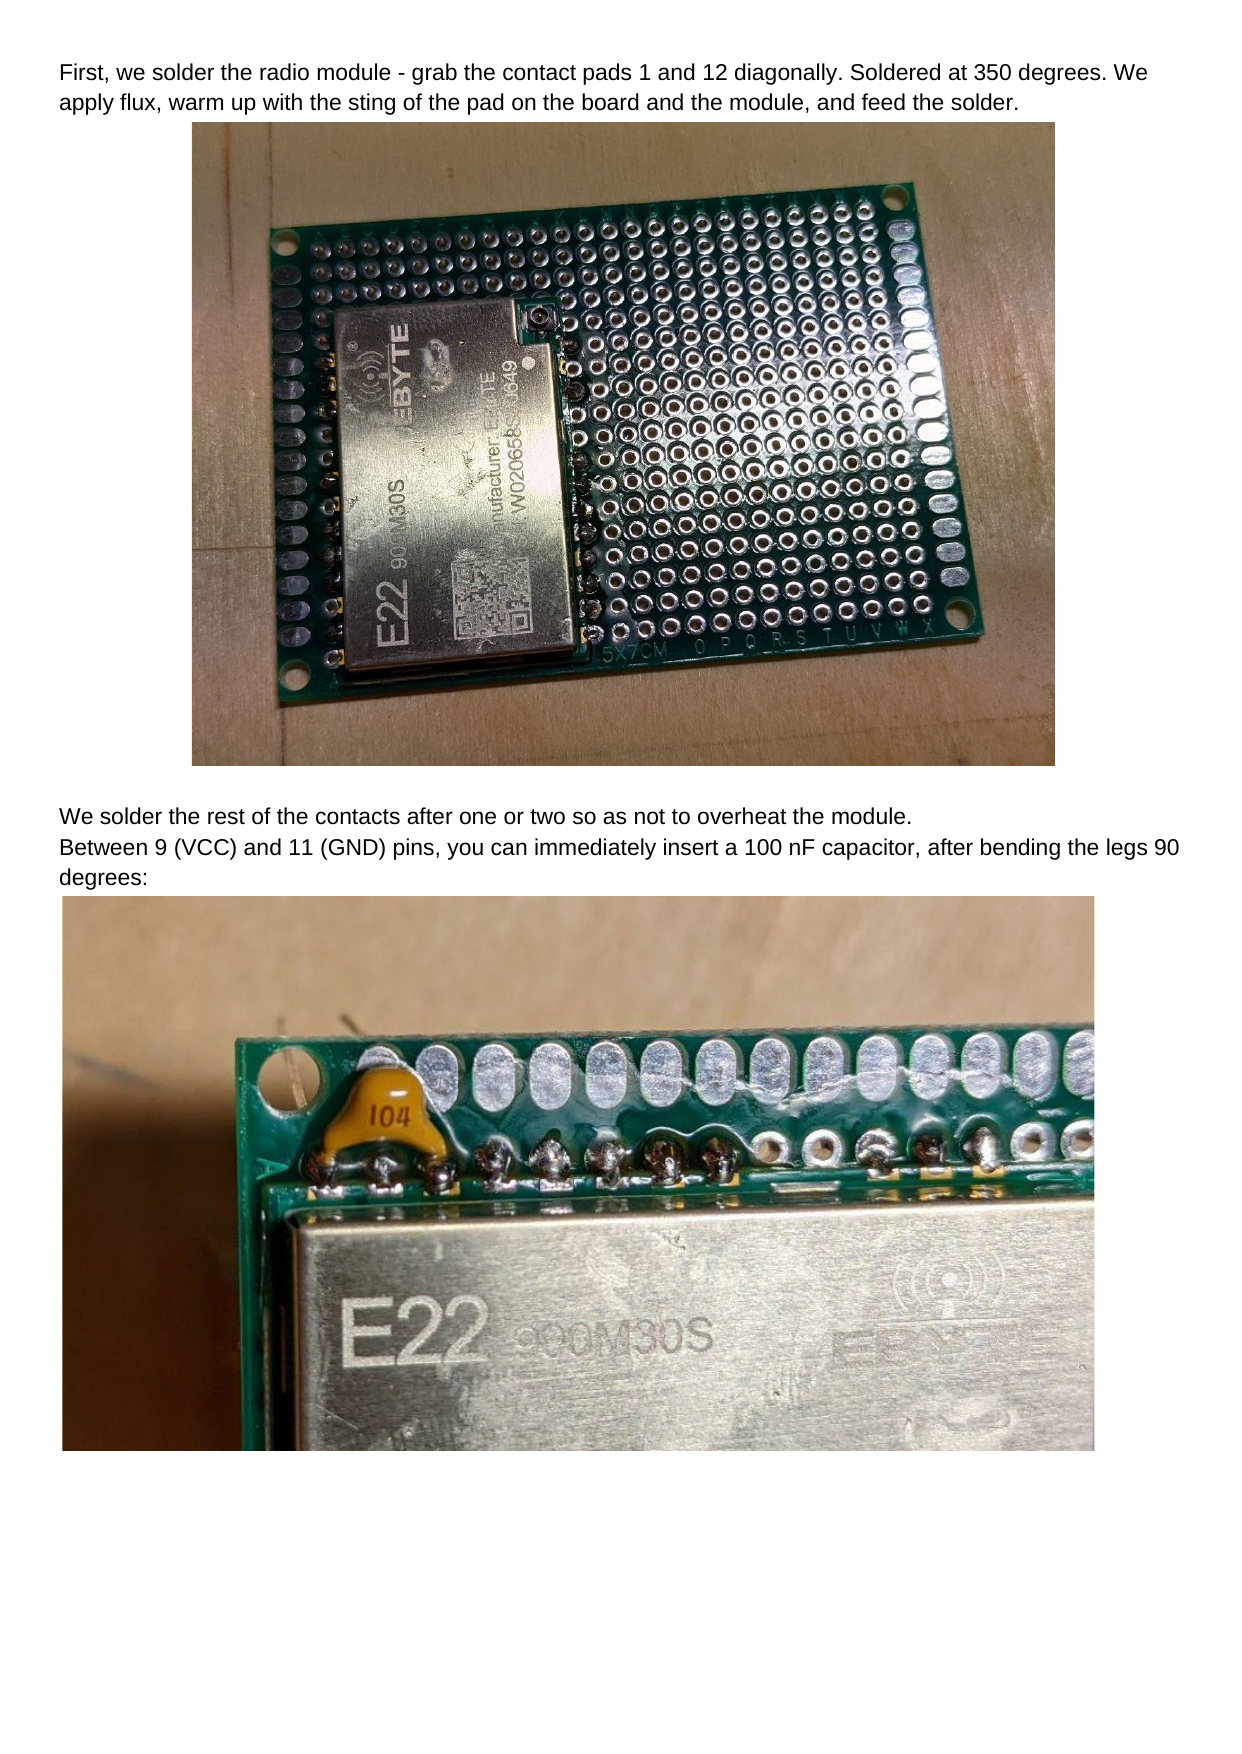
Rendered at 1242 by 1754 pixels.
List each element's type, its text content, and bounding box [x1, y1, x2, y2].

picture [62, 896, 1095, 1451]
picture [191, 122, 1055, 766]
text First, we solder the radio module - grab the contact pads 1 and 12 diagonally. Soldered at 350 degrees. We apply flux, warm up with the sting of the pad on the board and the module, and feed the solder. [59, 59, 1171, 116]
text We solder the rest of the contacts after one or two so as not to overheat the module. [59, 803, 1196, 829]
text Between 9 (VCC) and 11 (GND) pins, you can immediately insert a 100 nF capacitor, after bending the legs 90 degrees: [59, 833, 1196, 890]
